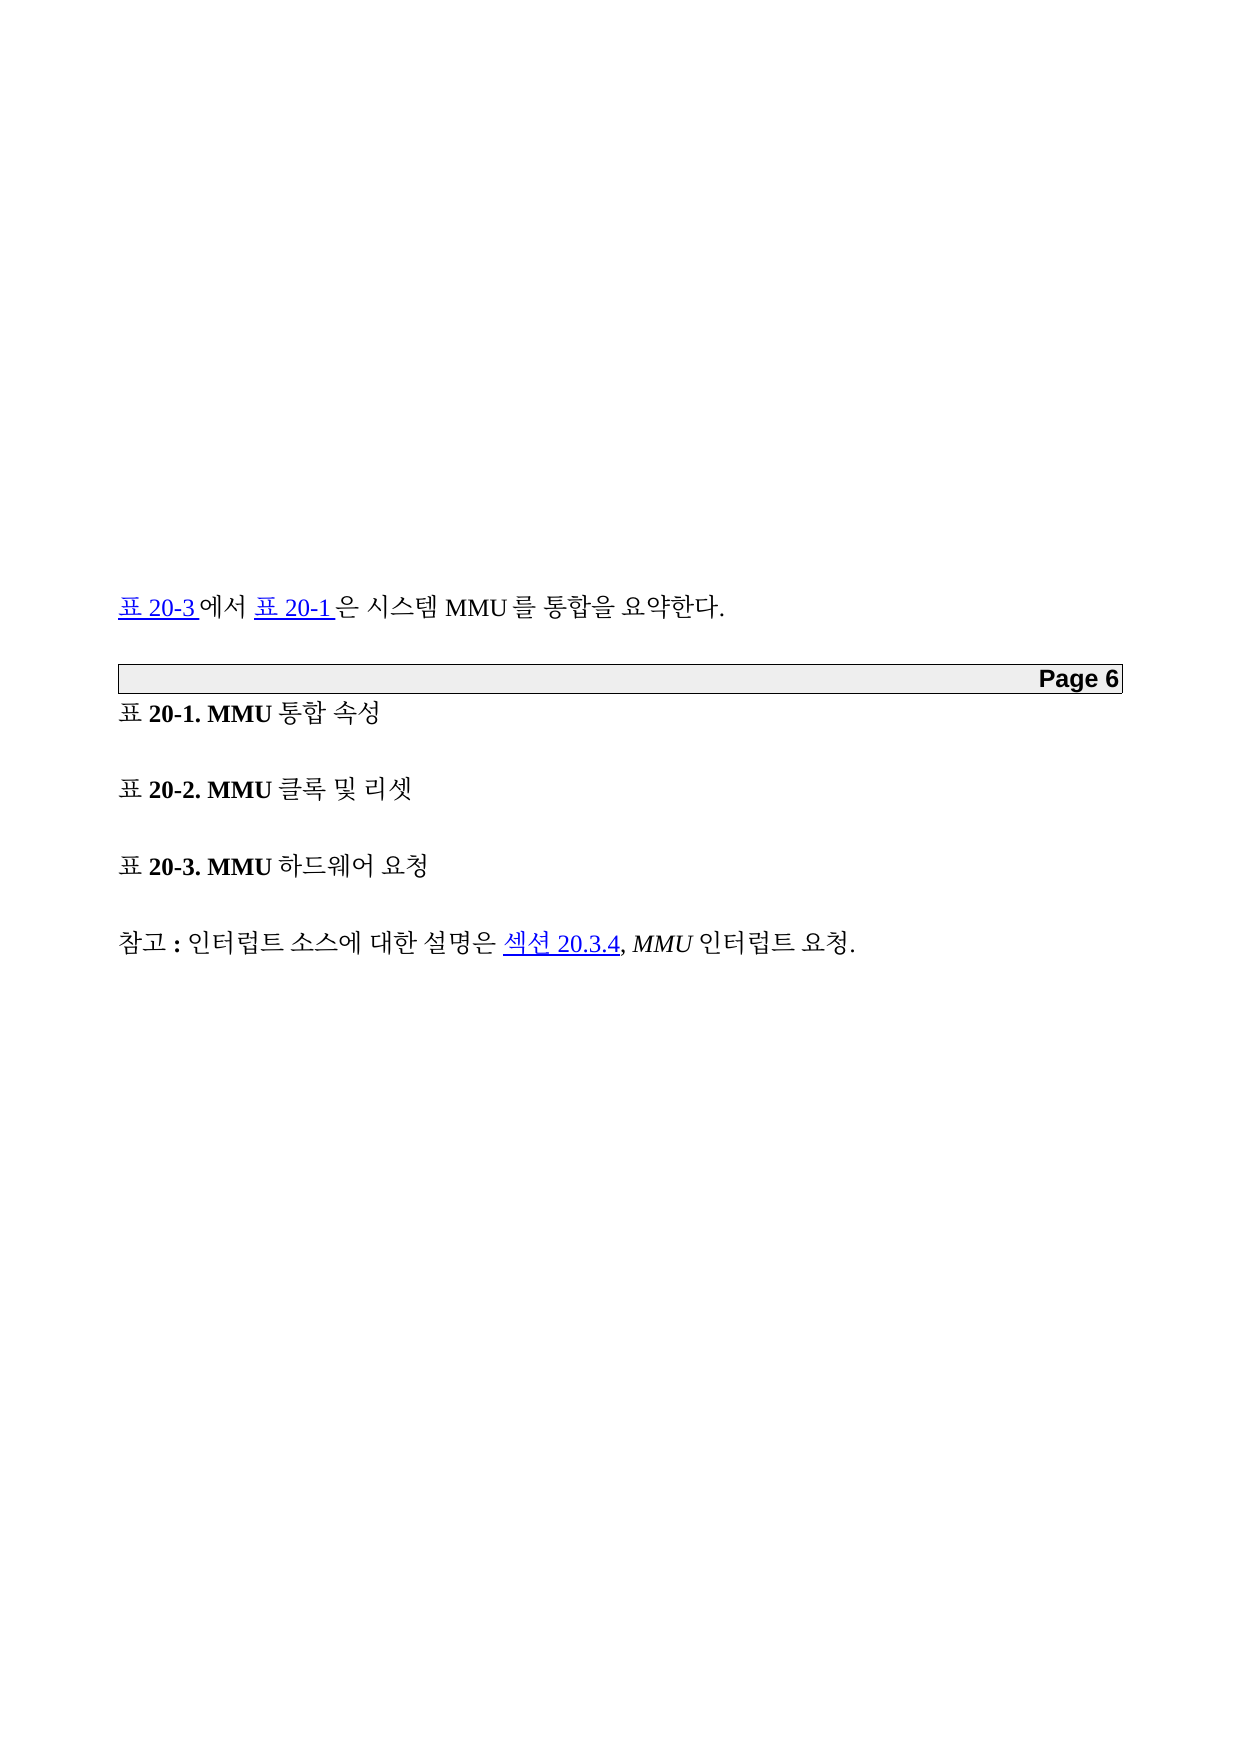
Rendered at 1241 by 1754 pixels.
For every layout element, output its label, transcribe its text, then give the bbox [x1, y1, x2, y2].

text 표 20-1. MMU 통합 속성 [118, 694, 1122, 729]
table_header Page 6 [119, 665, 1122, 693]
text 표 20-3에서 표 20-1은 시스템 MMU를 통합을 요약한다. [118, 588, 1122, 624]
text 표 20-2. MMU 클록 및 리셋 [118, 770, 1122, 806]
text 참고 : 인터럽트 소스에 대한 설명은 섹션 20.3.4, MMU 인터럽트 요청. [118, 923, 1122, 959]
text 표 20-3. MMU 하드웨어 요청 [118, 847, 1122, 883]
